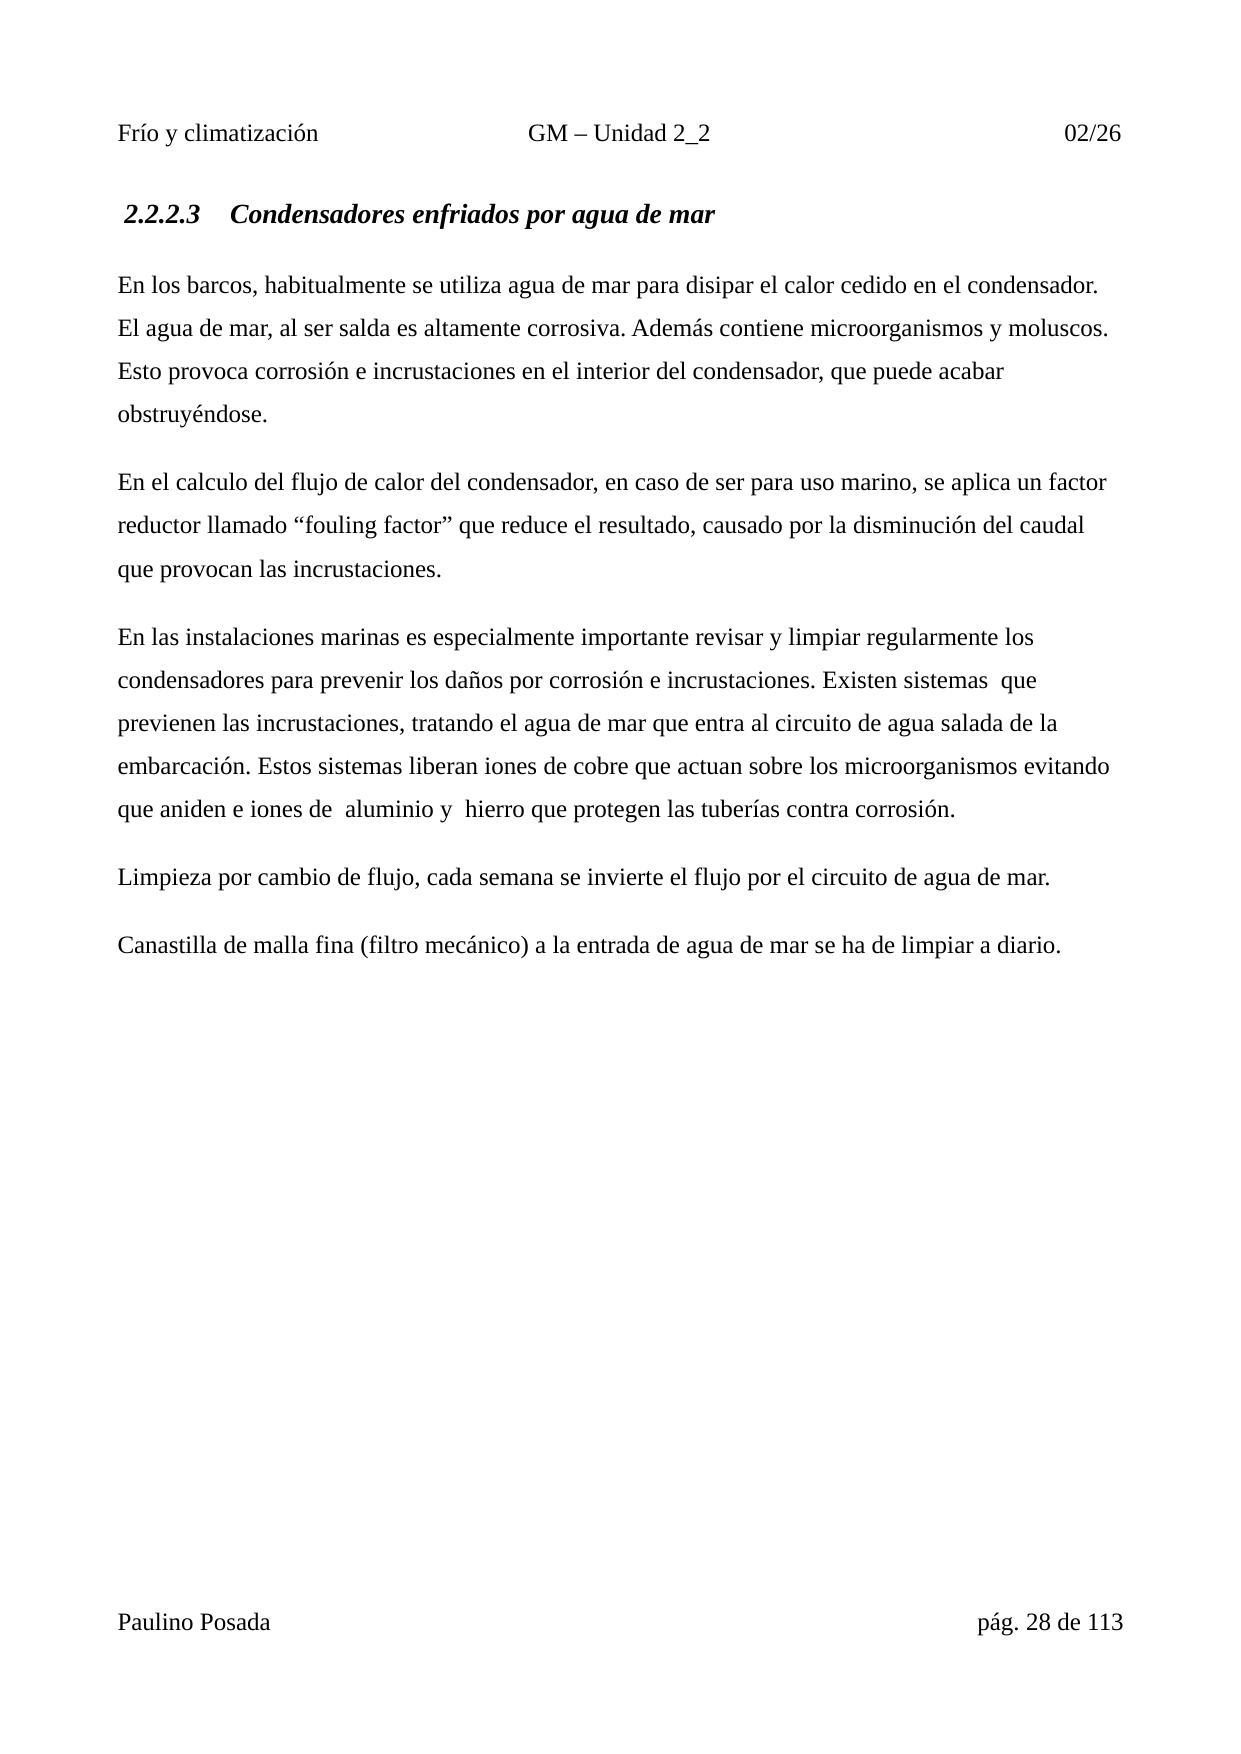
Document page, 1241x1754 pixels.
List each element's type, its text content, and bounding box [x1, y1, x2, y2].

text En los barcos, habitualmente se utiliza agua de mar para disipar el calor cedido en el condensador. El agua de mar, al ser salda es altamente corrosiva. Además contiene microorganismos y moluscos. Esto provoca corrosión e incrustaciones en el interior del condensador, que puede acabar obstruyéndose. [117, 270, 1123, 428]
text En el calculo del flujo de calor del condensador, en caso de ser para uso marino, se aplica un factor reductor llamado “fouling factor” que reduce el resultado, causado por la disminución del caudal que provocan las incrustaciones. [117, 467, 1123, 582]
subtitle Condensadores enfriados por agua de mar [117, 197, 1123, 229]
text En las instalaciones marinas es especialmente importante revisar y limpiar regularmente los condensadores para prevenir los daños por corrosión e incrustaciones. Existen sistemas que previenen las incrustaciones, tratando el agua de mar que entra al circuito de agua salada de la embarcación. Estos sistemas liberan iones de cobre que actuan sobre los microorganismos evitando que aniden e iones de aluminio y hierro que protegen las tuberías contra corrosión. [117, 622, 1123, 823]
text Limpieza por cambio de flujo, cada semana se invierte el flujo por el circuito de agua de mar. [117, 862, 1123, 891]
text Canastilla de malla fina (filtro mecánico) a la entrada de agua de mar se ha de limpiar a diario. [117, 931, 1123, 959]
